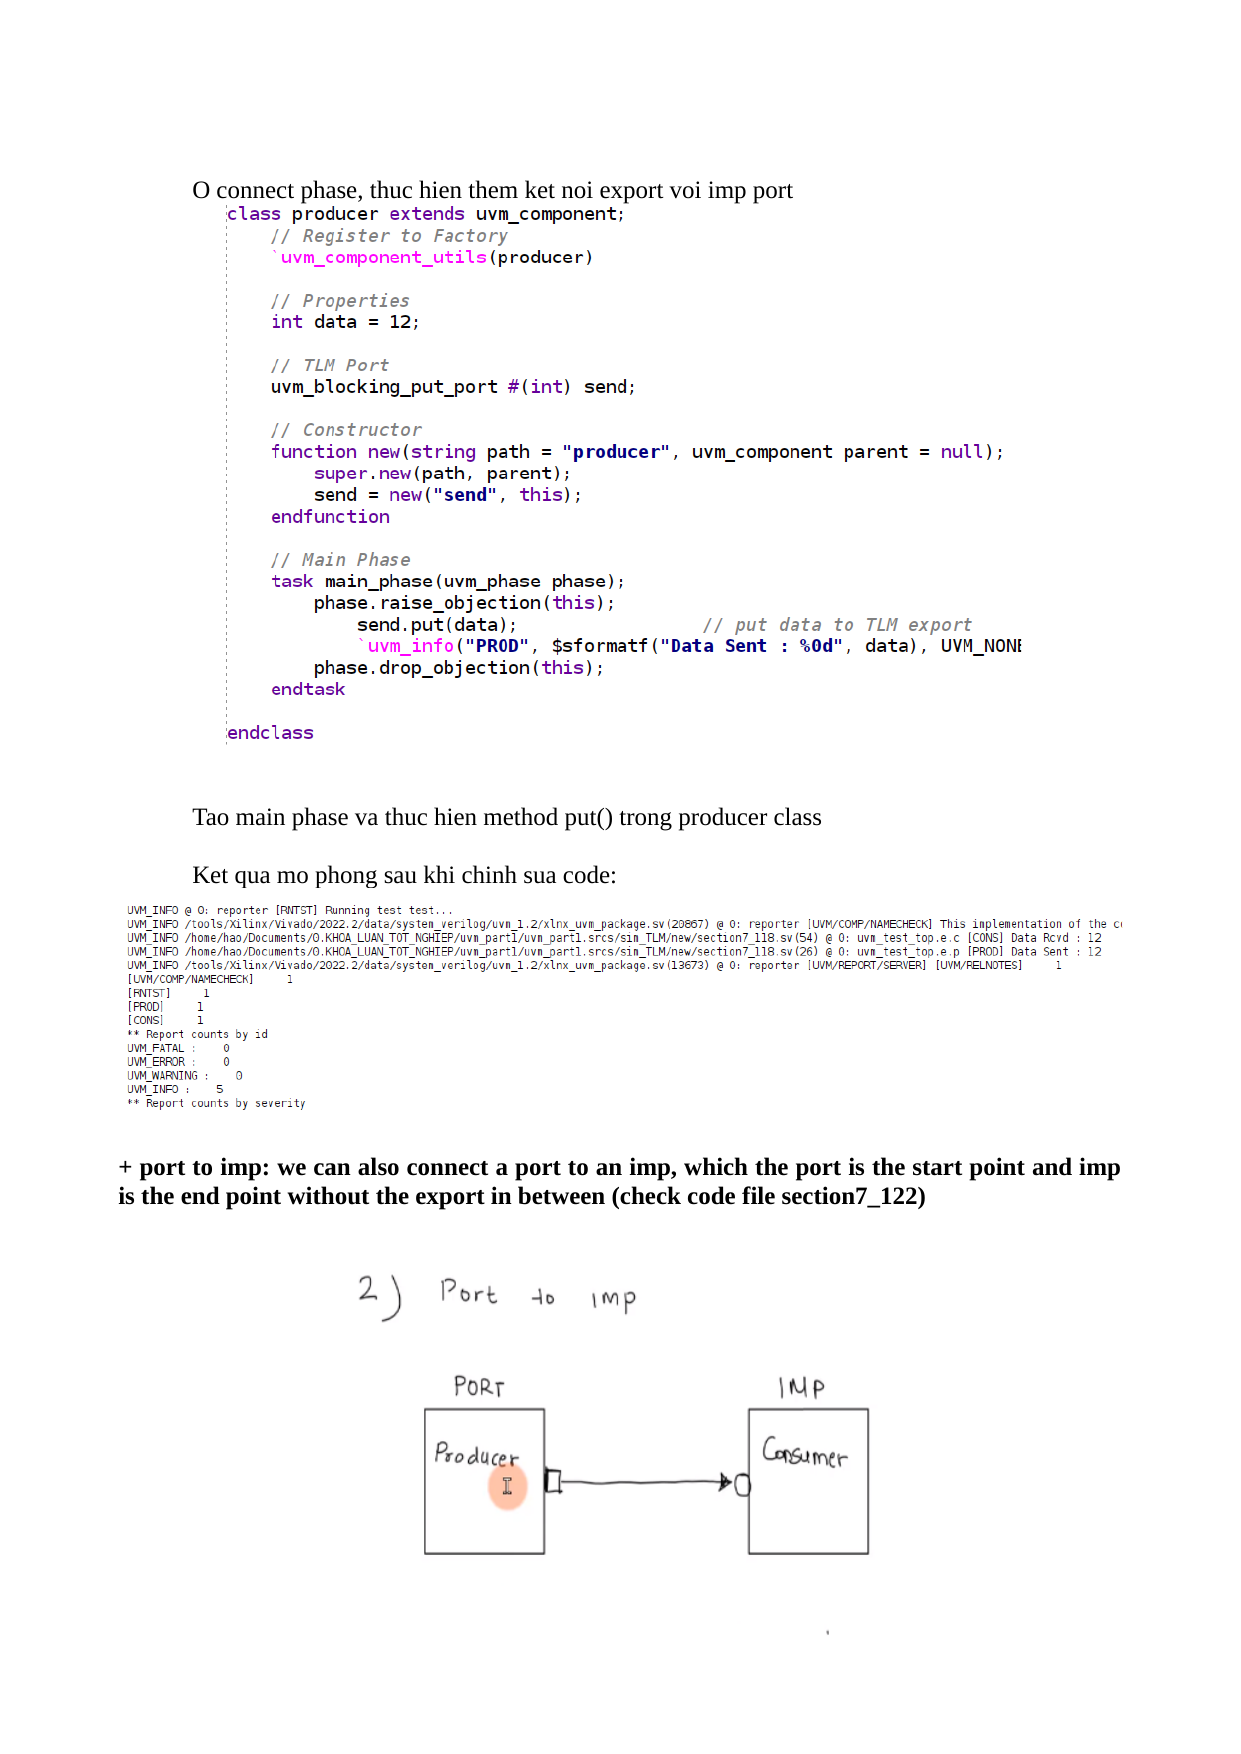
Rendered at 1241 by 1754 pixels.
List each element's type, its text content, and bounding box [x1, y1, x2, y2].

text + port to imp: we can also connect a port to an imp, which the port is the start point and imp is the end point without the export in between (check code file section7_122) [118, 1152, 1122, 1210]
picture [218, 204, 1022, 745]
picture [336, 1244, 922, 1636]
text O connect phase, thuc hien them ket noi export voi imp port [118, 176, 1122, 204]
text Ket qua mo phong sau khi chinh sua code: [118, 860, 1122, 888]
picture [118, 888, 1123, 1124]
text Tao main phase va thuc hien method put() trong producer class [118, 802, 1122, 831]
